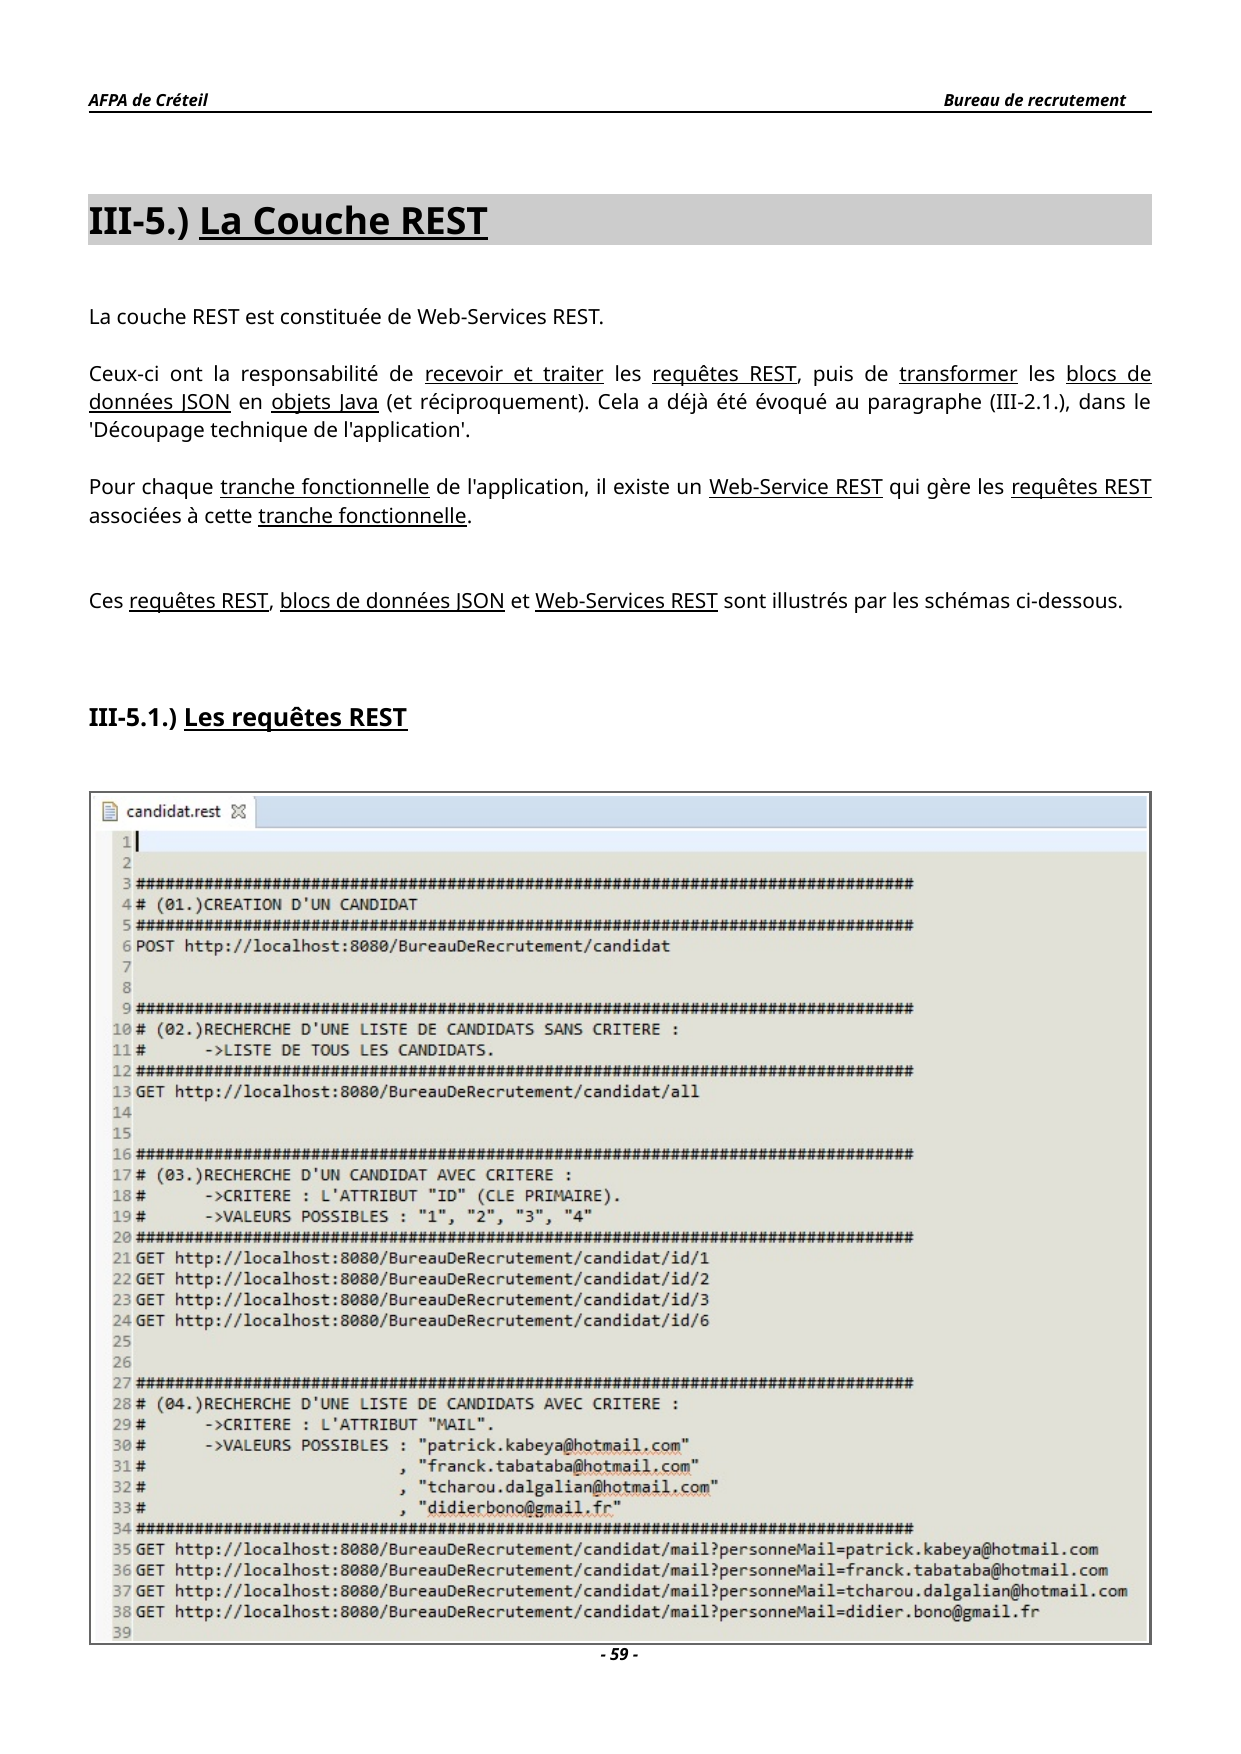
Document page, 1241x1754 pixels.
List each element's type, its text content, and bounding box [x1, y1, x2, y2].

text Ceux-ci ont la responsabilité de recevoir et traiter les requêtes REST, puis de transformer les blocs de données JSON en objets Java (et réciproquement). Cela a déjà été évoqué au paragraphe (III-2.1.), dans le 'Découpage technique de l'application'. [88, 359, 1152, 444]
picture [93, 796, 1147, 1641]
text III-5.) La Couche REST [88, 194, 1152, 245]
text Pour chaque tranche fonctionnelle de l'application, il existe un Web-Service REST qui gère les requêtes REST associées à cette tranche fonctionnelle. [88, 472, 1152, 529]
text Ces requêtes REST, blocs de données JSON et Web-Services REST sont illustrés par les schémas ci-dessous. [88, 586, 1152, 615]
text III-5.1.) Les requêtes REST [88, 700, 1152, 734]
text La couche REST est constituée de Web-Services REST. [88, 302, 1152, 330]
